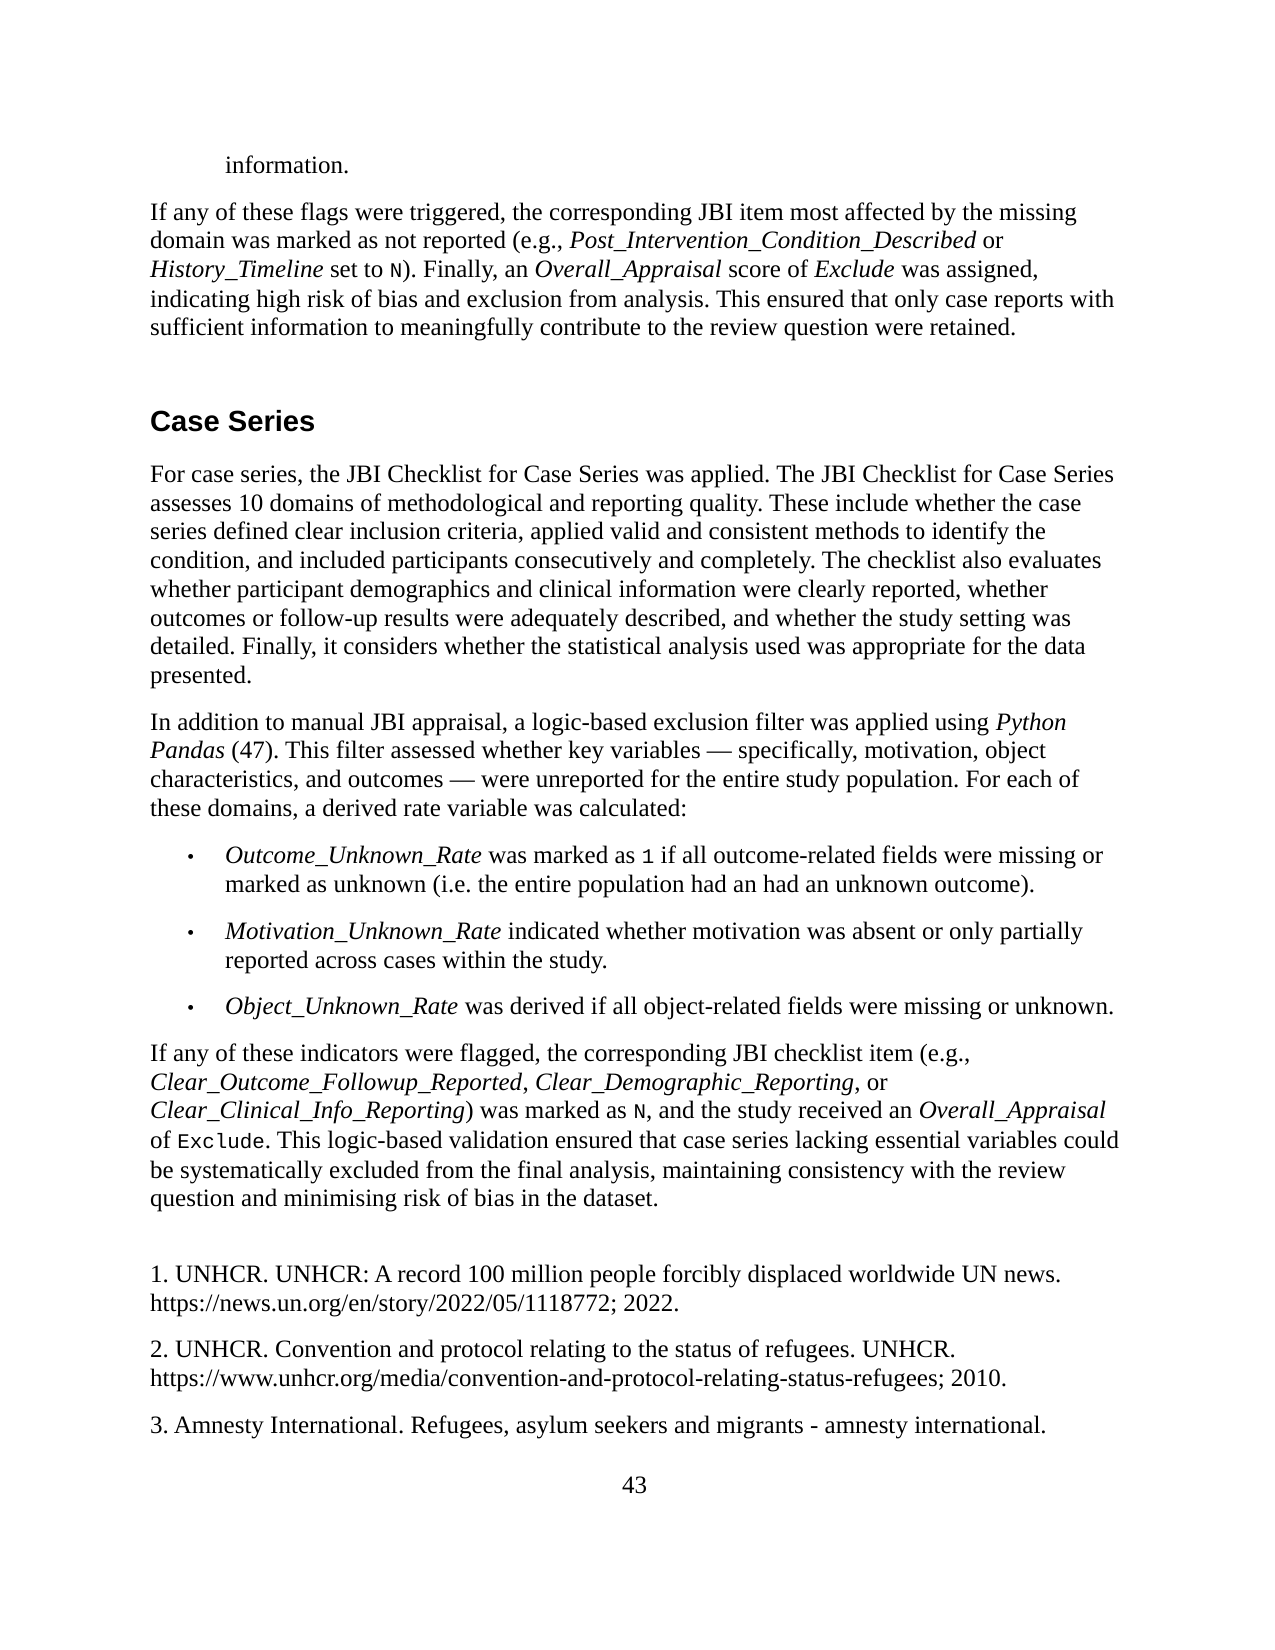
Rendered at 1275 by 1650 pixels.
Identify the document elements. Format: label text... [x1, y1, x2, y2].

list information. [187, 150, 1125, 179]
text If any of these flags were triggered, the corresponding JBI item most affected by the missing domain was marked as not reported (e.g., Post_Intervention_Condition_Described or History_Timeline set to N). Finally, an Overall_Appraisal score of Exclude was assigned, indicating high risk of bias and exclusion from analysis. This ensured that only case reports with sufficient information to meaningfully contribute to the review question were retained. [150, 197, 1125, 370]
subtitle Case Series [150, 404, 1125, 437]
list Object_Unknown_Rate was derived if all object-related fields were missing or unknown. [187, 991, 1125, 1020]
list Motivation_Unknown_Rate indicated whether motivation was absent or only partially reported across cases within the study. [187, 916, 1125, 973]
text If any of these indicators were flagged, the corresponding JBI checklist item (e.g., Clear_Outcome_Followup_Reported, Clear_Demographic_Reporting, or Clear_Clinical_Info_Reporting) was marked as N, and the study received an Overall_Appraisal of Exclude. This logic-based validation ensured that case series lacking essential variables could be systematically excluded from the final analysis, maintaining consistency with the review question and minimising risk of bias in the dataset. [150, 1038, 1125, 1241]
text 3. Amnesty International. Refugees, asylum seekers and migrants - amnesty international. [150, 1410, 1125, 1438]
text 2. UNHCR. Convention and protocol relating to the status of refugees. UNHCR. https://www.unhcr.org/media/convention-and-protocol-relating-status-refugees; 2010. [150, 1334, 1125, 1392]
text In addition to manual JBI appraisal, a logic-based exclusion filter was applied using Python Pandas (47). This filter assessed whether key variables — specifically, motivation, object characteristics, and outcomes — were unreported for the entire study population. For each of these domains, a derived rate variable was calculated: [150, 707, 1125, 822]
list Outcome_Unknown_Rate was marked as 1 if all outcome-related fields were missing or marked as unknown (i.e. the entire population had an had an unknown outcome). [187, 840, 1125, 898]
text For case series, the JBI Checklist for Case Series was applied. The JBI Checklist for Case Series assesses 10 domains of methodological and reporting quality. These include whether the case series defined clear inclusion criteria, applied valid and consistent methods to identify the condition, and included participants consecutively and completely. The checklist also evaluates whether participant demographics and clinical information were clearly reported, whether outcomes or follow-up results were adequately described, and whether the study setting was detailed. Finally, it considers whether the statistical analysis used was appropriate for the data presented. [150, 459, 1125, 689]
text 1. UNHCR. UNHCR: A record 100 million people forcibly displaced worldwide UN news. https://news.un.org/en/story/2022/05/1118772; 2022. [150, 1259, 1125, 1316]
